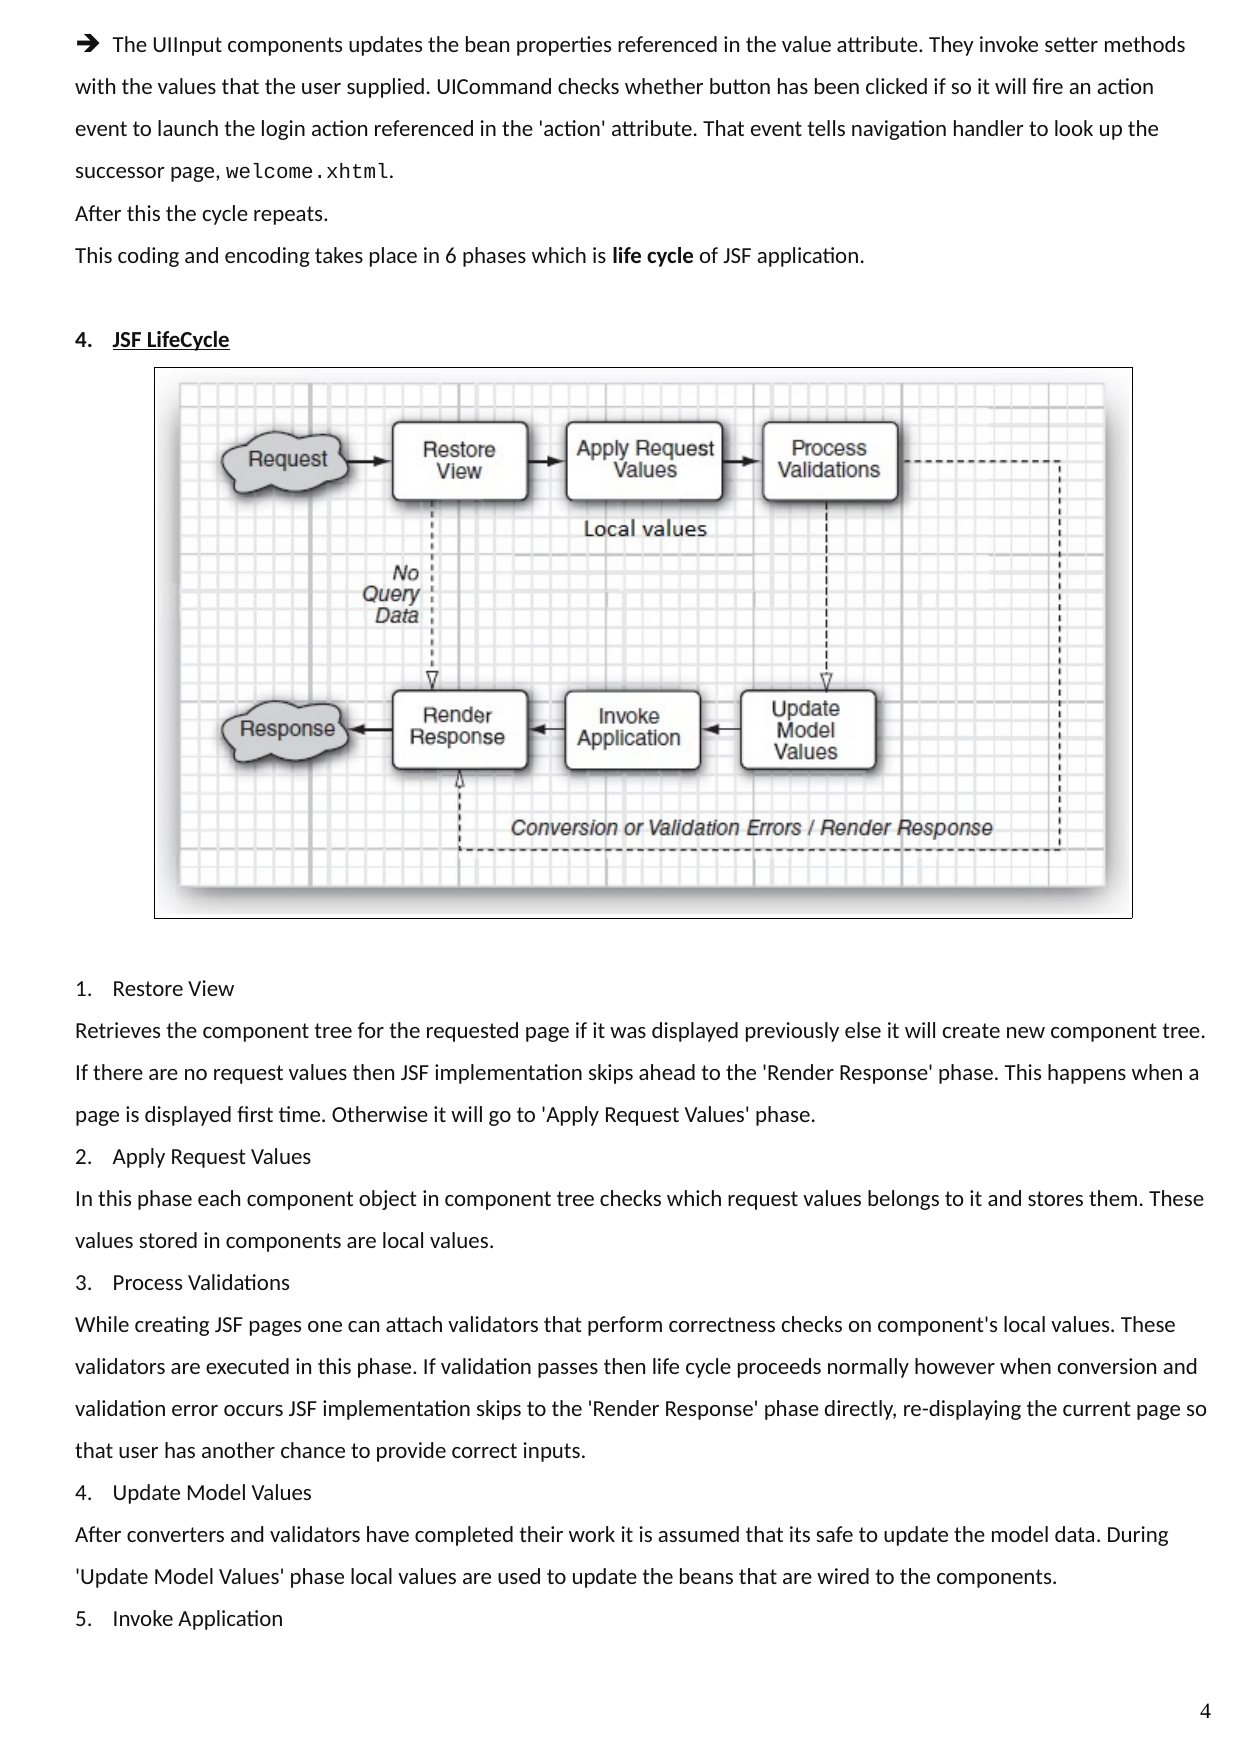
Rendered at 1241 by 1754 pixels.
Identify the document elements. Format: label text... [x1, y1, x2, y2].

text 5. Invoke Application [75, 1604, 1211, 1632]
text While creating JSF pages one can attach validators that perform correctness checks on component's local values. These validators are executed in this phase. If validation passes then life cycle proceeds normally however when conversion and validation error occurs JSF implementation skips to the 'Render Response' phase directly, re-displaying the current page so that user has another chance to provide correct inputs. [75, 1310, 1211, 1464]
text After this the cycle repeats. [75, 199, 1211, 227]
list The UIInput components updates the bean properties referenced in the value attribute. They invoke setter methods with the values that the user supplied. UICommand checks whether button has been clicked if so it will fire an action event to launch the login action referenced in the 'action' attribute. That event tells navigation handler to look up the successor page, welcome.xhtml. [75, 30, 1211, 184]
text 2. Apply Request Values [75, 1142, 1211, 1170]
text 4. JSF LifeCycle [75, 325, 1211, 353]
picture [156, 369, 1129, 916]
text After converters and validators have completed their work it is assumed that its safe to update the model data. During 'Update Model Values' phase local values are used to update the beans that are wired to the components. [75, 1520, 1211, 1590]
text 4. Update Model Values [75, 1478, 1211, 1506]
text Retrieves the component tree for the requested page if it was displayed previously else it will create new component tree. If there are no request values then JSF implementation skips ahead to the 'Render Response' phase. This happens when a page is displayed first time. Otherwise it will go to 'Apply Request Values' phase. [75, 1016, 1211, 1128]
text 3. Process Validations [75, 1268, 1211, 1296]
text This coding and encoding takes place in 6 phases which is life cycle of JSF application. [75, 241, 1211, 269]
text In this phase each component object in component tree checks which request values belongs to it and stores them. These values stored in components are local values. [75, 1184, 1211, 1254]
text 1. Restore View [75, 974, 1211, 1002]
